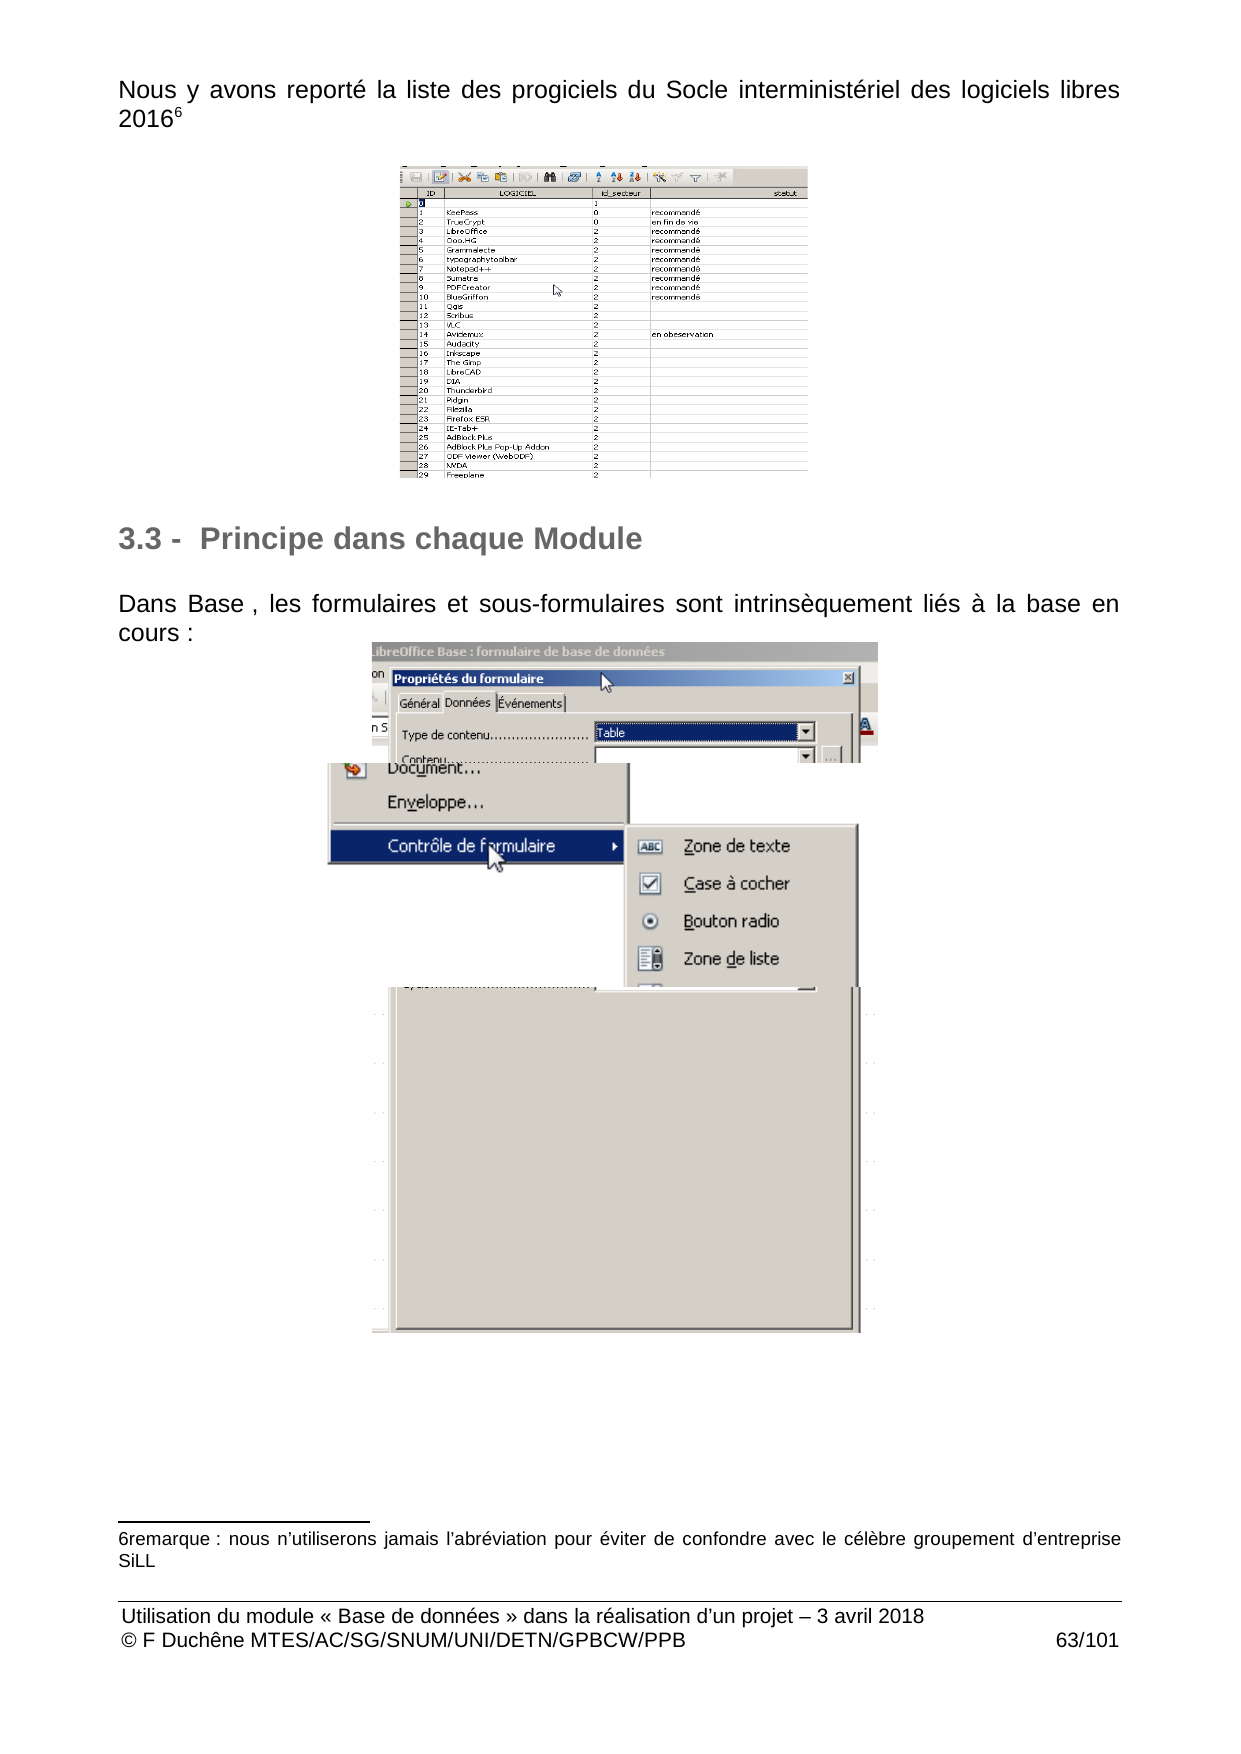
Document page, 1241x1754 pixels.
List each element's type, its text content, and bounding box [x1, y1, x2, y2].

picture [285, 642, 956, 1333]
text remarque : nous n’utiliserons jamais l’abréviation pour éviter de confondre avec le célèbre groupement d’entreprise SiLL [118, 1528, 1122, 1571]
picture [399, 166, 808, 478]
text Nous y avons reporté la liste des progiciels du Socle interministériel des logiciels libres 2016 [118, 75, 1122, 133]
subtitle Principe dans chaque Module [118, 520, 1122, 556]
text Dans Base , les formulaires et sous-formulaires sont intrinsèquement liés à la base en cours : [118, 589, 1122, 647]
